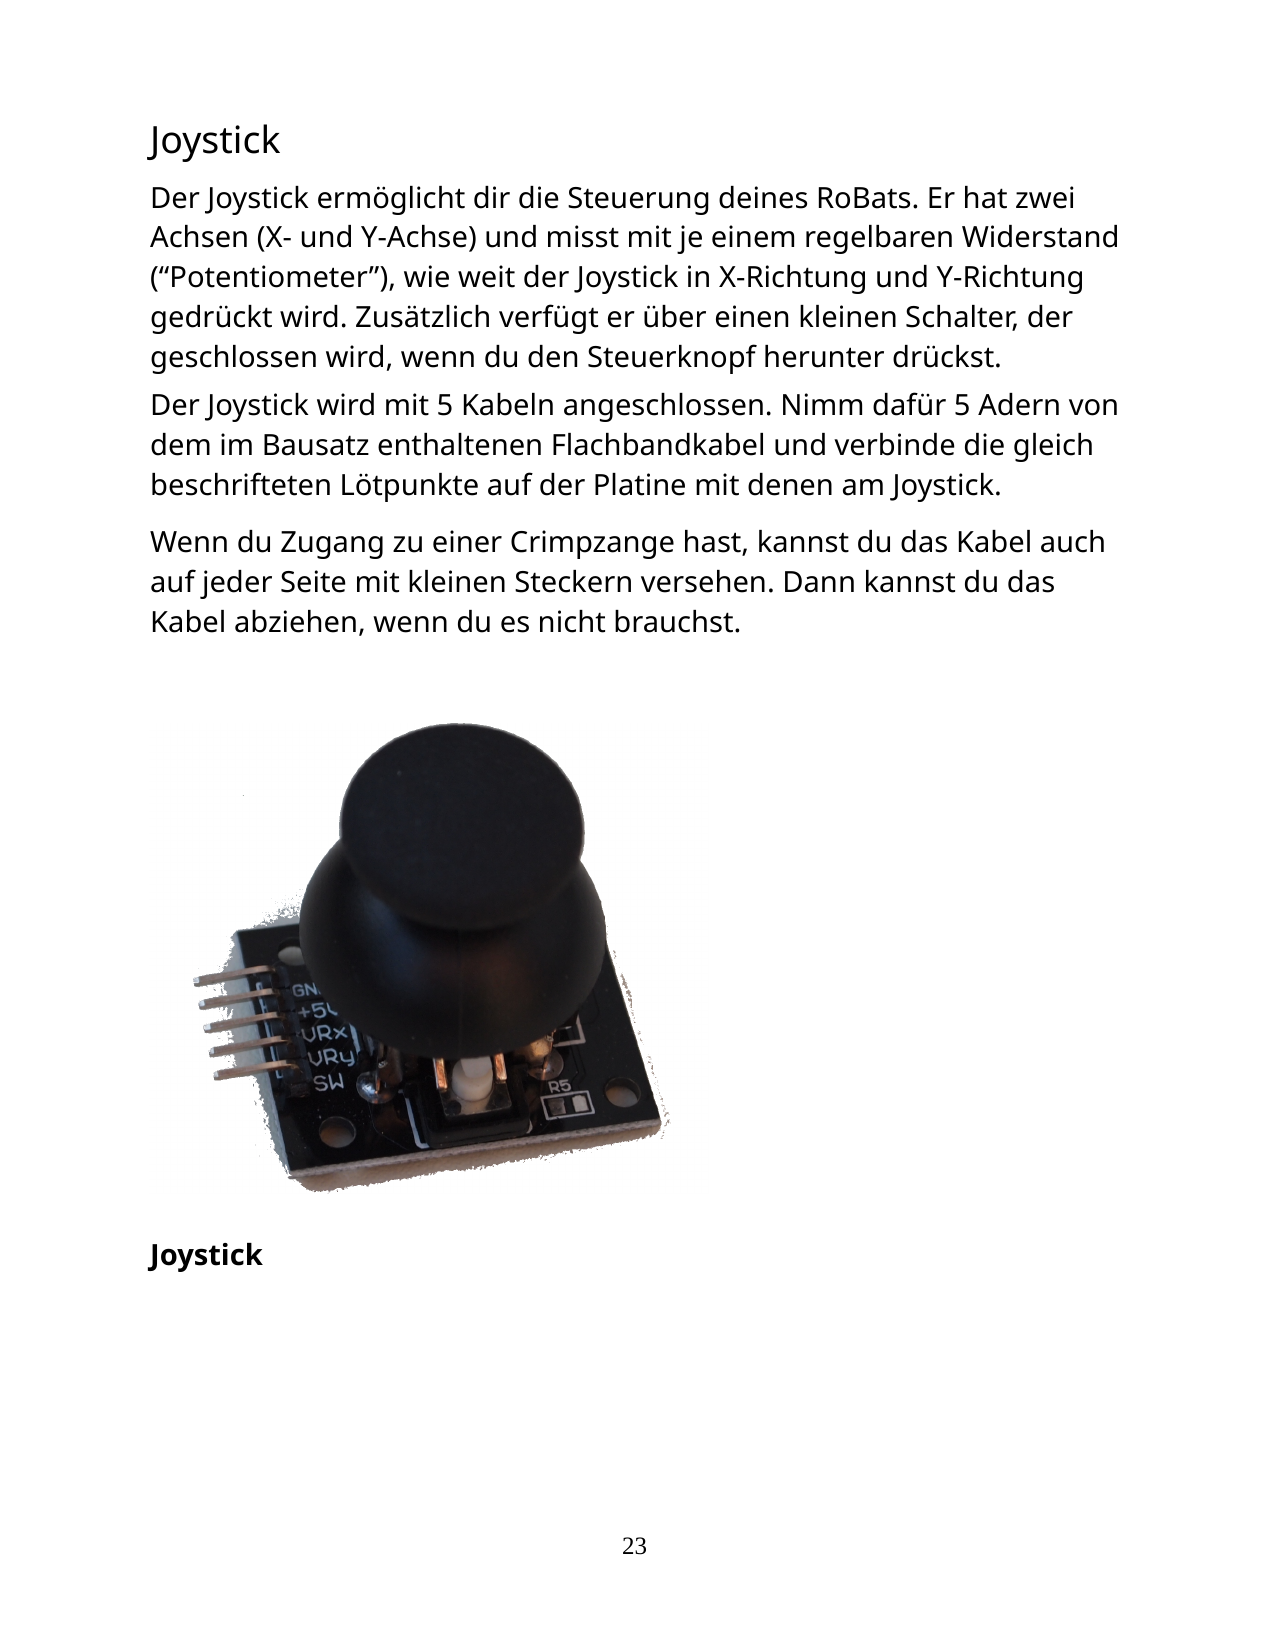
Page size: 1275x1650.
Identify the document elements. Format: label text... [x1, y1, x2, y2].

text Der Joystick wird mit 5 Kabeln angeschlossen. Nimm dafür 5 Adern von dem im Bausatz enthaltenen Flachbandkabel und verbinde die gleich beschrifteten Lötpunkte auf der Platine mit denen am Joystick. [150, 384, 1125, 503]
text Der Joystick ermöglicht dir die Steuerung deines RoBats. Er hat zwei Achsen (X- und Y-Achse) und misst mit je einem regelbaren Widerstand (“Potentiometer”), wie weit der Joystick in X-Richtung und Y-Richtung gedrückt wird. Zusätzlich verfügt er über einen kleinen Schalter, der geschlossen wird, wenn du den Steuerknopf herunter drückst. [150, 177, 1125, 376]
picture [149, 723, 709, 1194]
text Wenn du Zugang zu einer Crimpzange hast, kannst du das Kabel auch auf jeder Seite mit kleinen Steckern versehen. Dann kannst du das Kabel abziehen, wenn du es nicht brauchst. [150, 521, 1125, 641]
text Joystick [150, 1234, 1125, 1274]
subtitle Joystick [150, 113, 1125, 164]
